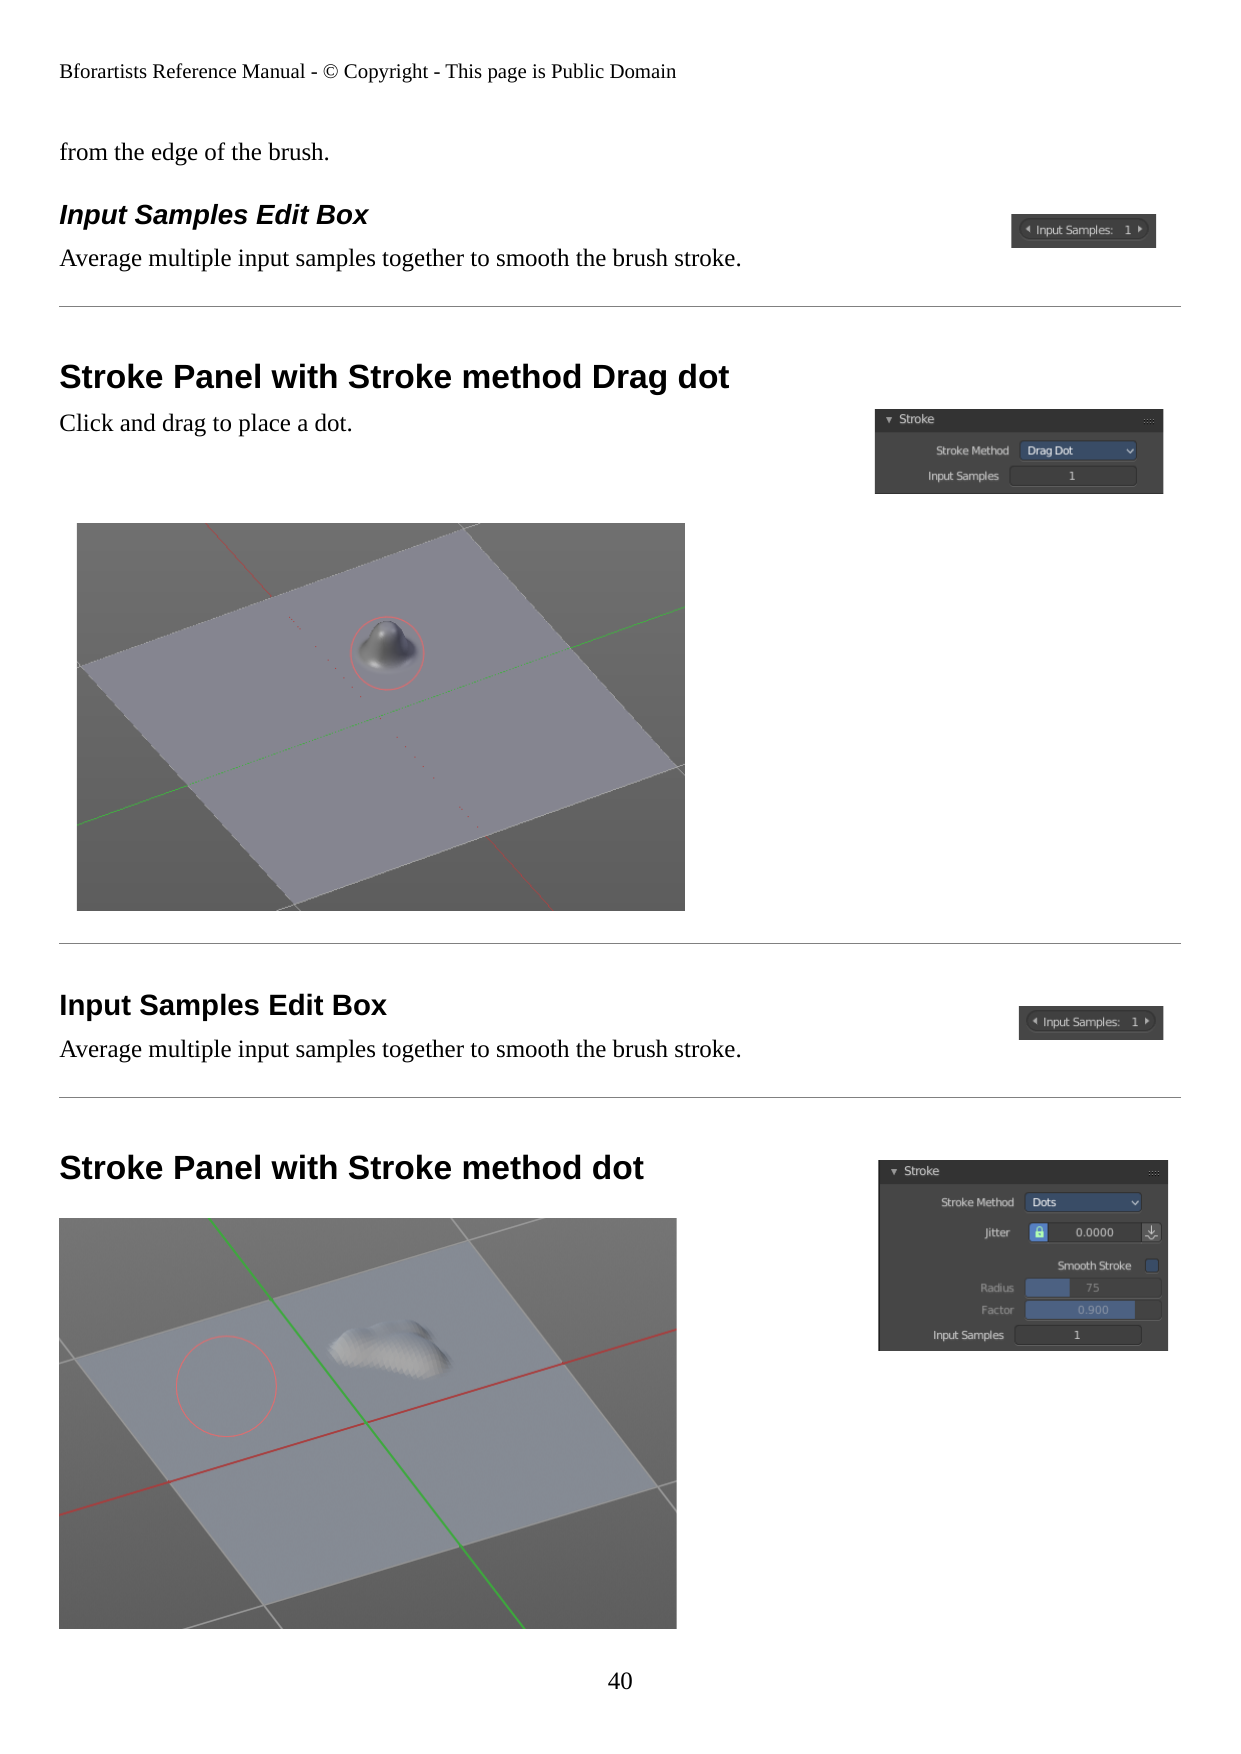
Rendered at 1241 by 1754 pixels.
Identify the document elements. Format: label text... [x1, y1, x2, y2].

picture [1011, 214, 1157, 248]
subtitle Stroke Panel with Stroke method Drag dot [59, 357, 1181, 395]
subtitle Stroke Panel with Stroke method dot [59, 1148, 1181, 1186]
text Click and drag to place a dot. [59, 408, 1181, 437]
picture [59, 1218, 677, 1629]
text Average multiple input samples together to smooth the brush stroke. [59, 243, 1181, 271]
subtitle Input Samples Edit Box [59, 198, 1181, 230]
subtitle Input Samples Edit Box [59, 987, 1181, 1021]
picture [878, 1160, 1169, 1351]
text Average multiple input samples together to smooth the brush stroke. [59, 1034, 1181, 1062]
picture [76, 523, 685, 911]
picture [1018, 1006, 1164, 1040]
text from the edge of the brush. [59, 137, 1181, 165]
picture [874, 409, 1164, 494]
